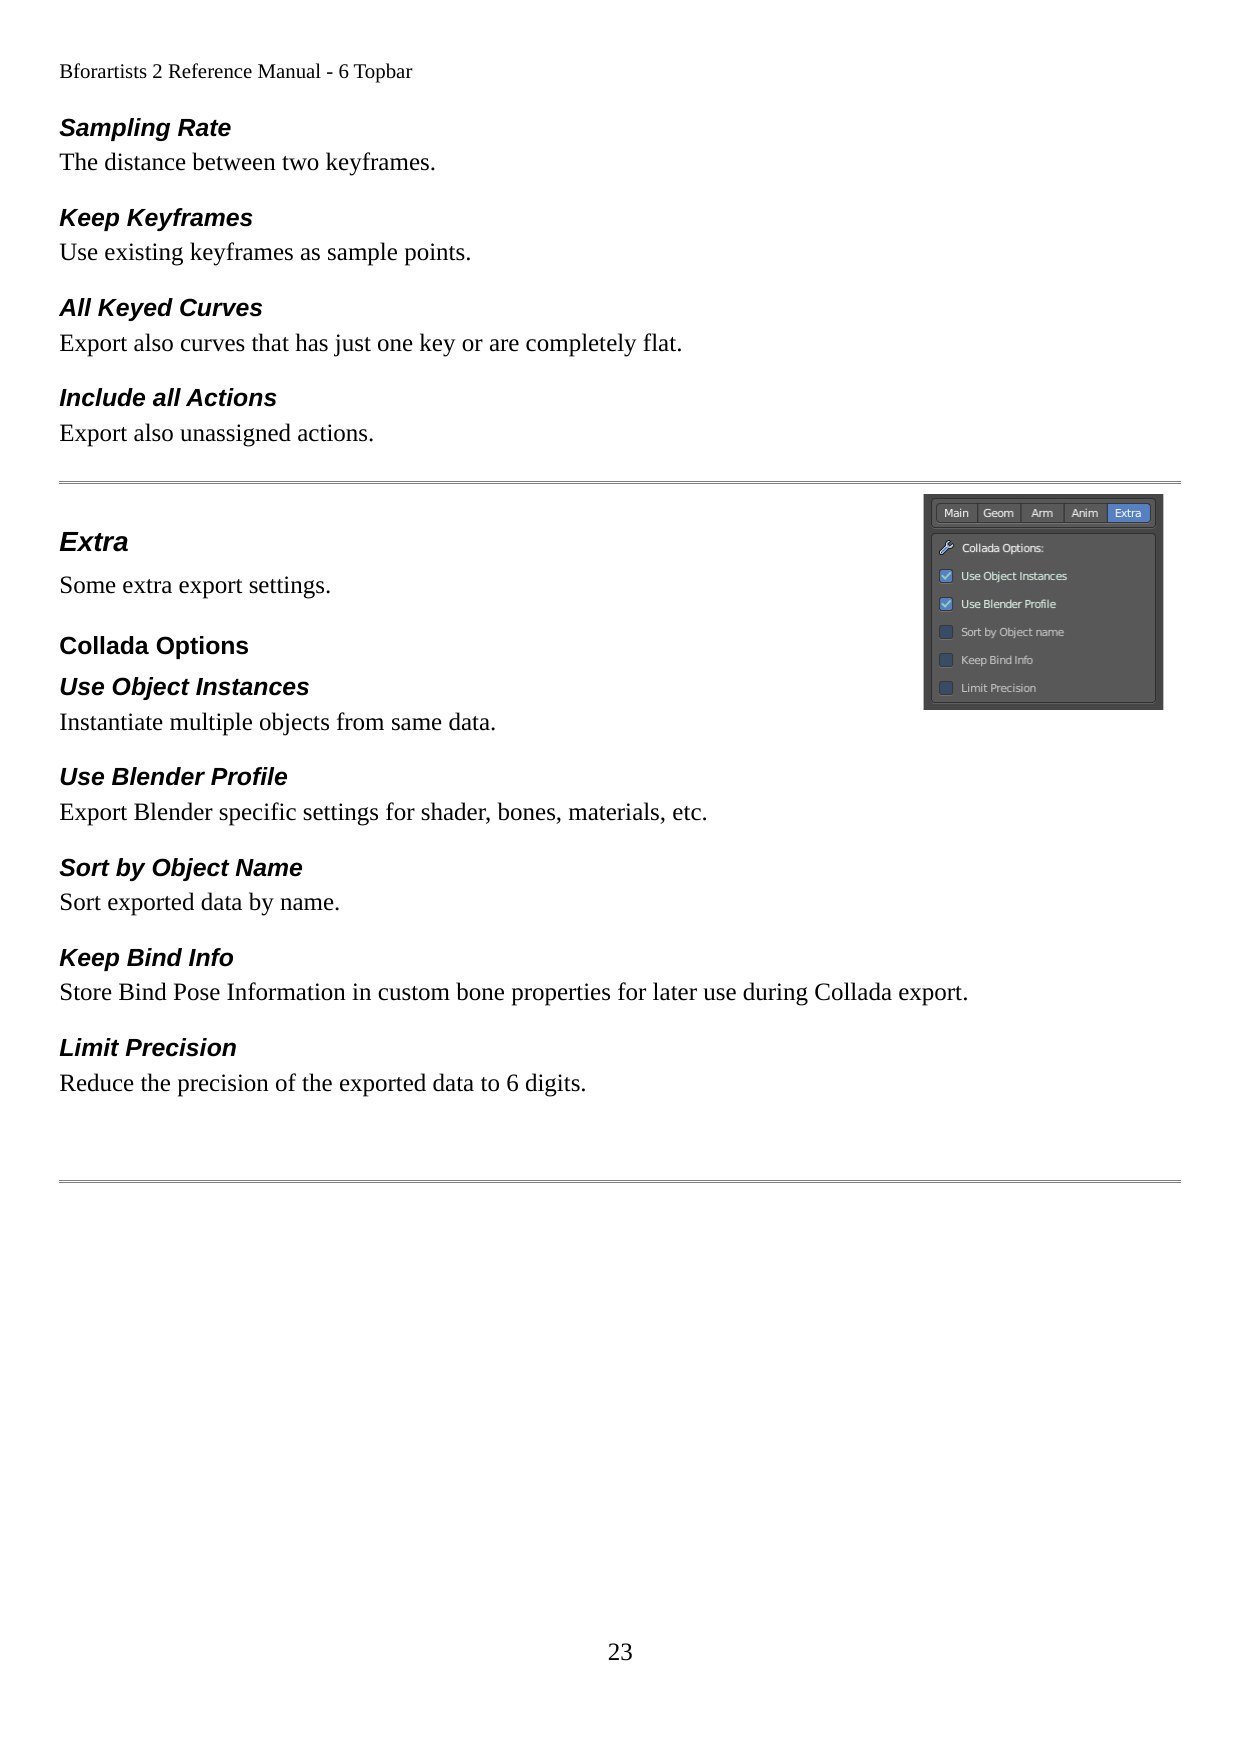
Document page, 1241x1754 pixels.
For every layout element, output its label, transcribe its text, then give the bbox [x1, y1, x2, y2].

subtitle [1164, 631, 1181, 660]
subtitle Keep Bind Info [59, 943, 1181, 971]
subtitle [1164, 525, 1181, 557]
subtitle [1164, 672, 1181, 701]
text Export also curves that has just one key or are completely flat. [59, 328, 1181, 356]
subtitle Limit Precision [59, 1033, 1181, 1061]
subtitle Use Object Instances [59, 672, 923, 701]
subtitle Use Blender Profile [59, 762, 1181, 791]
text Store Bind Pose Information in custom bone properties for later use during Collada export. [59, 977, 1181, 1006]
text Export also unassigned actions. [59, 418, 1181, 446]
subtitle Sampling Rate [59, 113, 1181, 141]
picture [923, 494, 1164, 710]
subtitle Include all Actions [59, 383, 1181, 411]
text Reduce the precision of the exported data to 6 digits. [59, 1068, 1181, 1096]
text Instantiate multiple objects from same data. [59, 707, 1181, 736]
text Use existing keyframes as sample points. [59, 237, 1181, 266]
text Export Blender specific settings for shader, bones, materials, etc. [59, 797, 1181, 826]
subtitle Sort by Object Name [59, 853, 1181, 881]
subtitle Collada Options [59, 631, 923, 660]
subtitle Keep Keyframes [59, 203, 1181, 231]
text Some extra export settings. [59, 570, 923, 598]
subtitle All Keyed Curves [59, 293, 1181, 321]
text The distance between two keyframes. [59, 147, 1181, 176]
text Sort exported data by name. [59, 887, 1181, 916]
subtitle Extra [59, 525, 923, 557]
